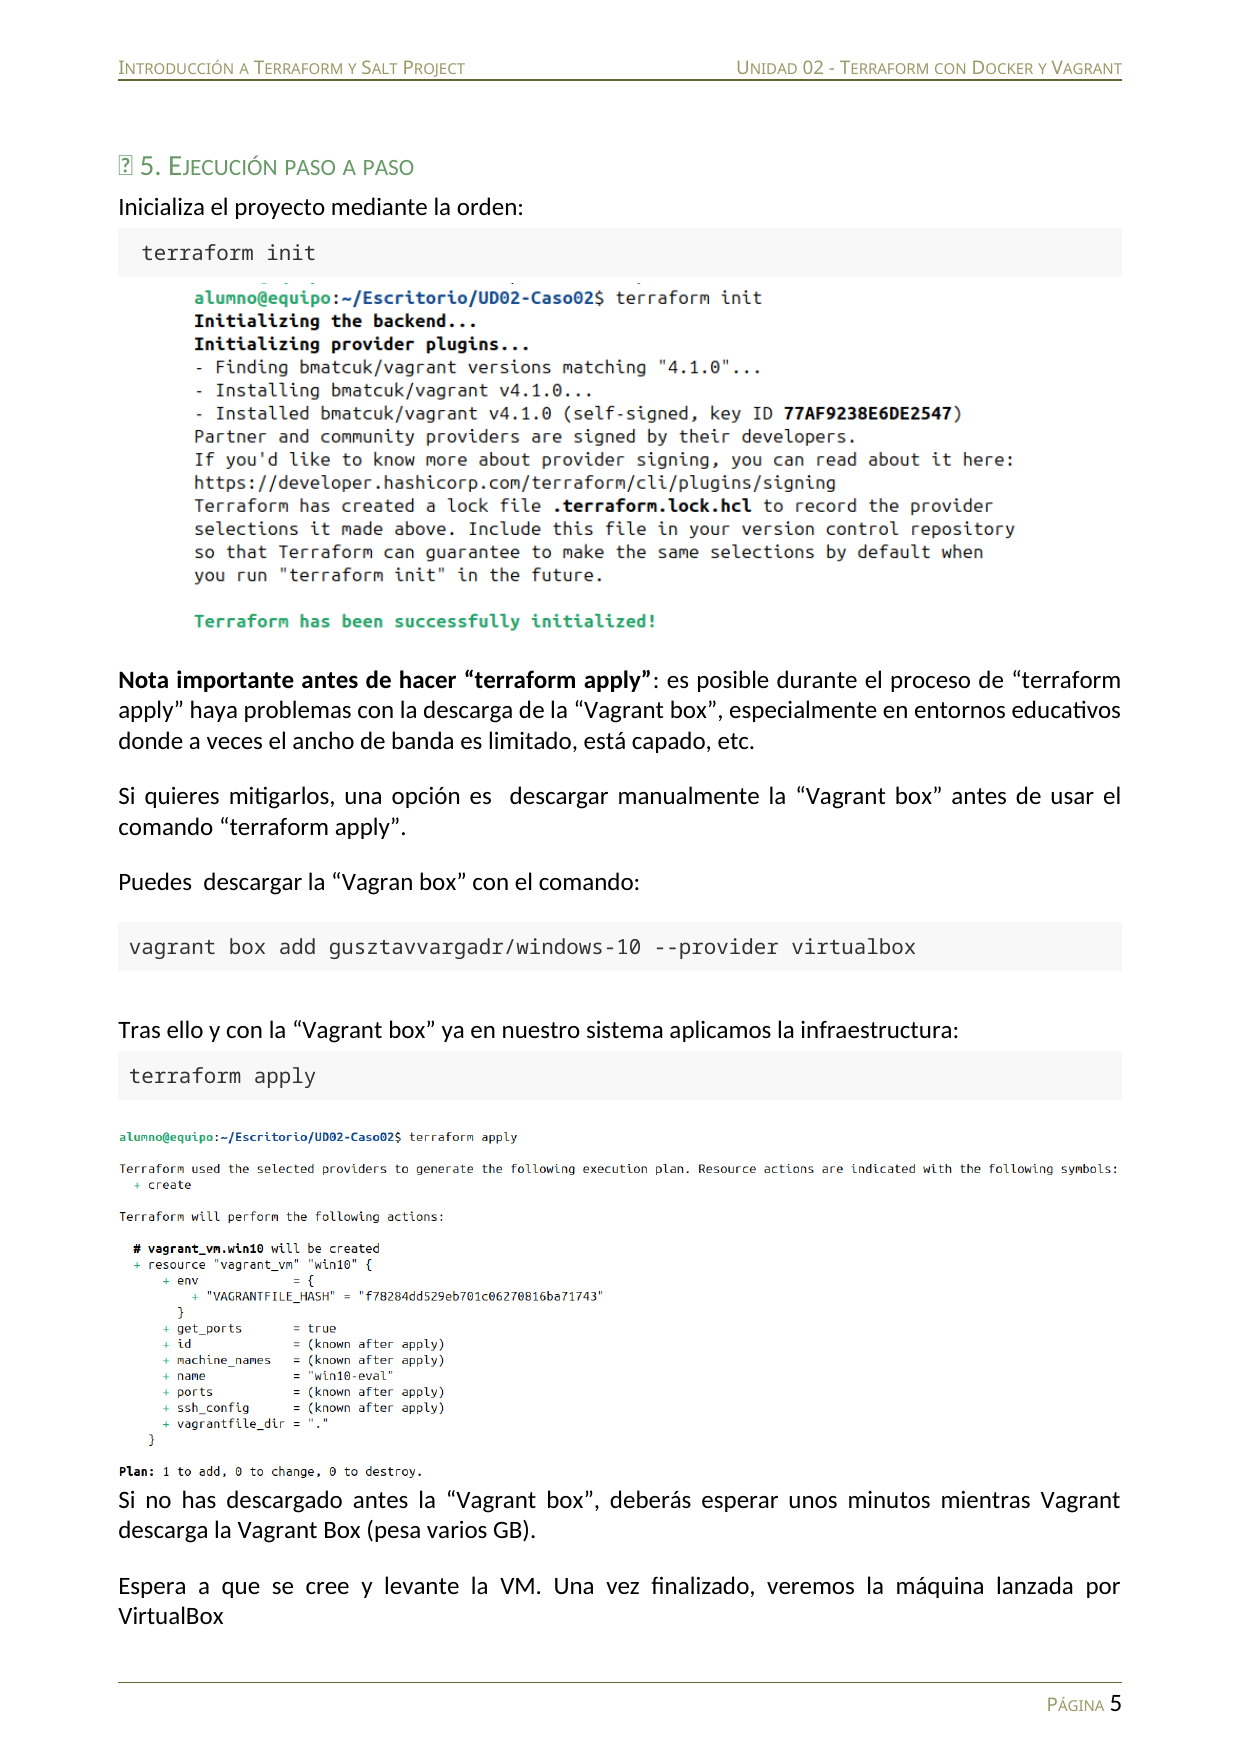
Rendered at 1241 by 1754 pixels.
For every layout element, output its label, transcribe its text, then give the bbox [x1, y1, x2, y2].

picture [193, 283, 1047, 639]
table_header terraform init [118, 228, 1122, 277]
table_header vagrant box add gusztavvargadr/windows-10 --provider virtualbox [118, 922, 1122, 971]
text Nota importante antes de hacer “terraform apply”: es posible durante el proceso de “terraform apply” haya problemas con la descarga de la “Vagrant box”, especialmente en entornos educativos donde a veces el ancho de banda es limitado, está capado, etc. [118, 664, 1122, 755]
text Si quieres mitigarlos, una opción es descargar manualmente la “Vagrant box” antes de usar el comando “terraform apply”. [118, 780, 1122, 841]
picture [118, 1125, 1122, 1484]
text Puedes descargar la “Vagran box” con el comando: [118, 866, 1122, 897]
text Espera a que se cree y levante la VM. Una vez finalizado, veremos la máquina lanzada por VirtualBox [118, 1570, 1122, 1631]
text Inicializa el proyecto mediante la orden: [118, 191, 1122, 222]
table_header terraform apply [118, 1051, 1122, 1100]
subtitle 🚀 5. Ejecución paso a paso [118, 147, 1122, 183]
text Tras ello y con la “Vagrant box” ya en nuestro sistema aplicamos la infraestructura: [118, 1014, 1122, 1045]
text Si no has descargado antes la “Vagrant box”, deberás esperar unos minutos mientras Vagrant descarga la Vagrant Box (pesa varios GB). [118, 1484, 1122, 1545]
